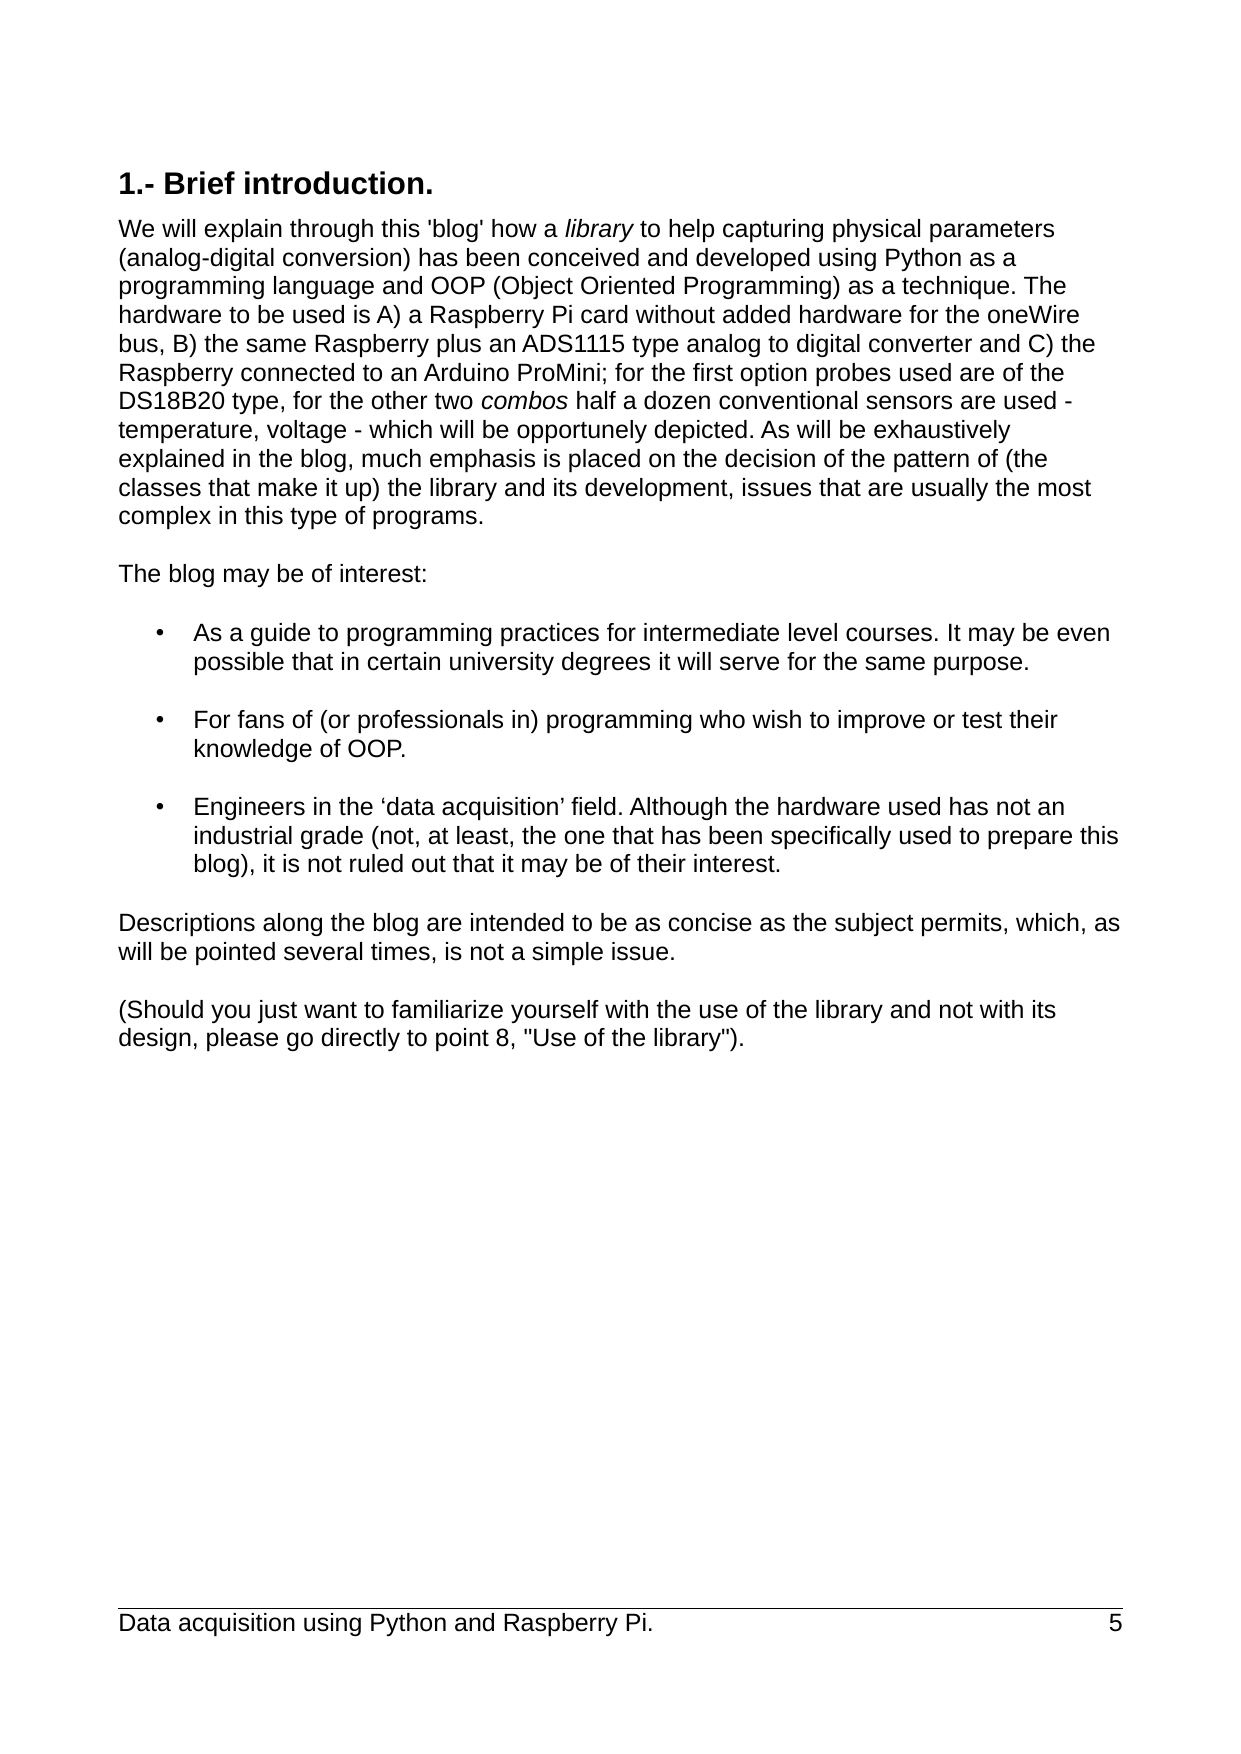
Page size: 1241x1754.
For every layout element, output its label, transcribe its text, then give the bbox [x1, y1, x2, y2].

list As a guide to programming practices for intermediate level courses. It may be even possible that in certain university degrees it will serve for the same purpose. [156, 618, 1122, 675]
list Engineers in the ‘data acquisition’ field. Although the hardware used has not an industrial grade (not, at least, the one that has been specifically used to prepare this blog), it is not ruled out that it may be of their interest. [156, 792, 1122, 878]
text We will explain through this 'blog' how a library to help capturing physical parameters (analog-digital conversion) has been conceived and developed using Python as a programming language and OOP (Object Oriented Programming) as a technique. The hardware to be used is A) a Raspberry Pi card without added hardware for the oneWire bus, B) the same Raspberry plus an ADS1115 type analog to digital converter and C) the Raspberry connected to an Arduino ProMini; for the first option probes used are of the DS18B20 type, for the other two combos half a dozen conventional sensors are used - temperature, voltage - which will be opportunely depicted. As will be exhaustively explained in the blog, much emphasis is placed on the decision of the pattern of (the classes that make it up) the library and its development, issues that are usually the most complex in this type of programs. [118, 214, 1122, 530]
text (Should you just want to familiarize yourself with the use of the library and not with its design, please go directly to point 8, "Use of the library"). [118, 995, 1122, 1052]
list For fans of (or professionals in) programming who wish to improve or test their knowledge of OOP. [156, 705, 1122, 762]
text Descriptions along the blog are intended to be as concise as the subject permits, which, as will be pointed several times, is not a simple issue. [118, 908, 1122, 965]
text The blog may be of interest: [118, 559, 1122, 588]
subtitle 1.- Brief introduction. [118, 165, 1122, 201]
